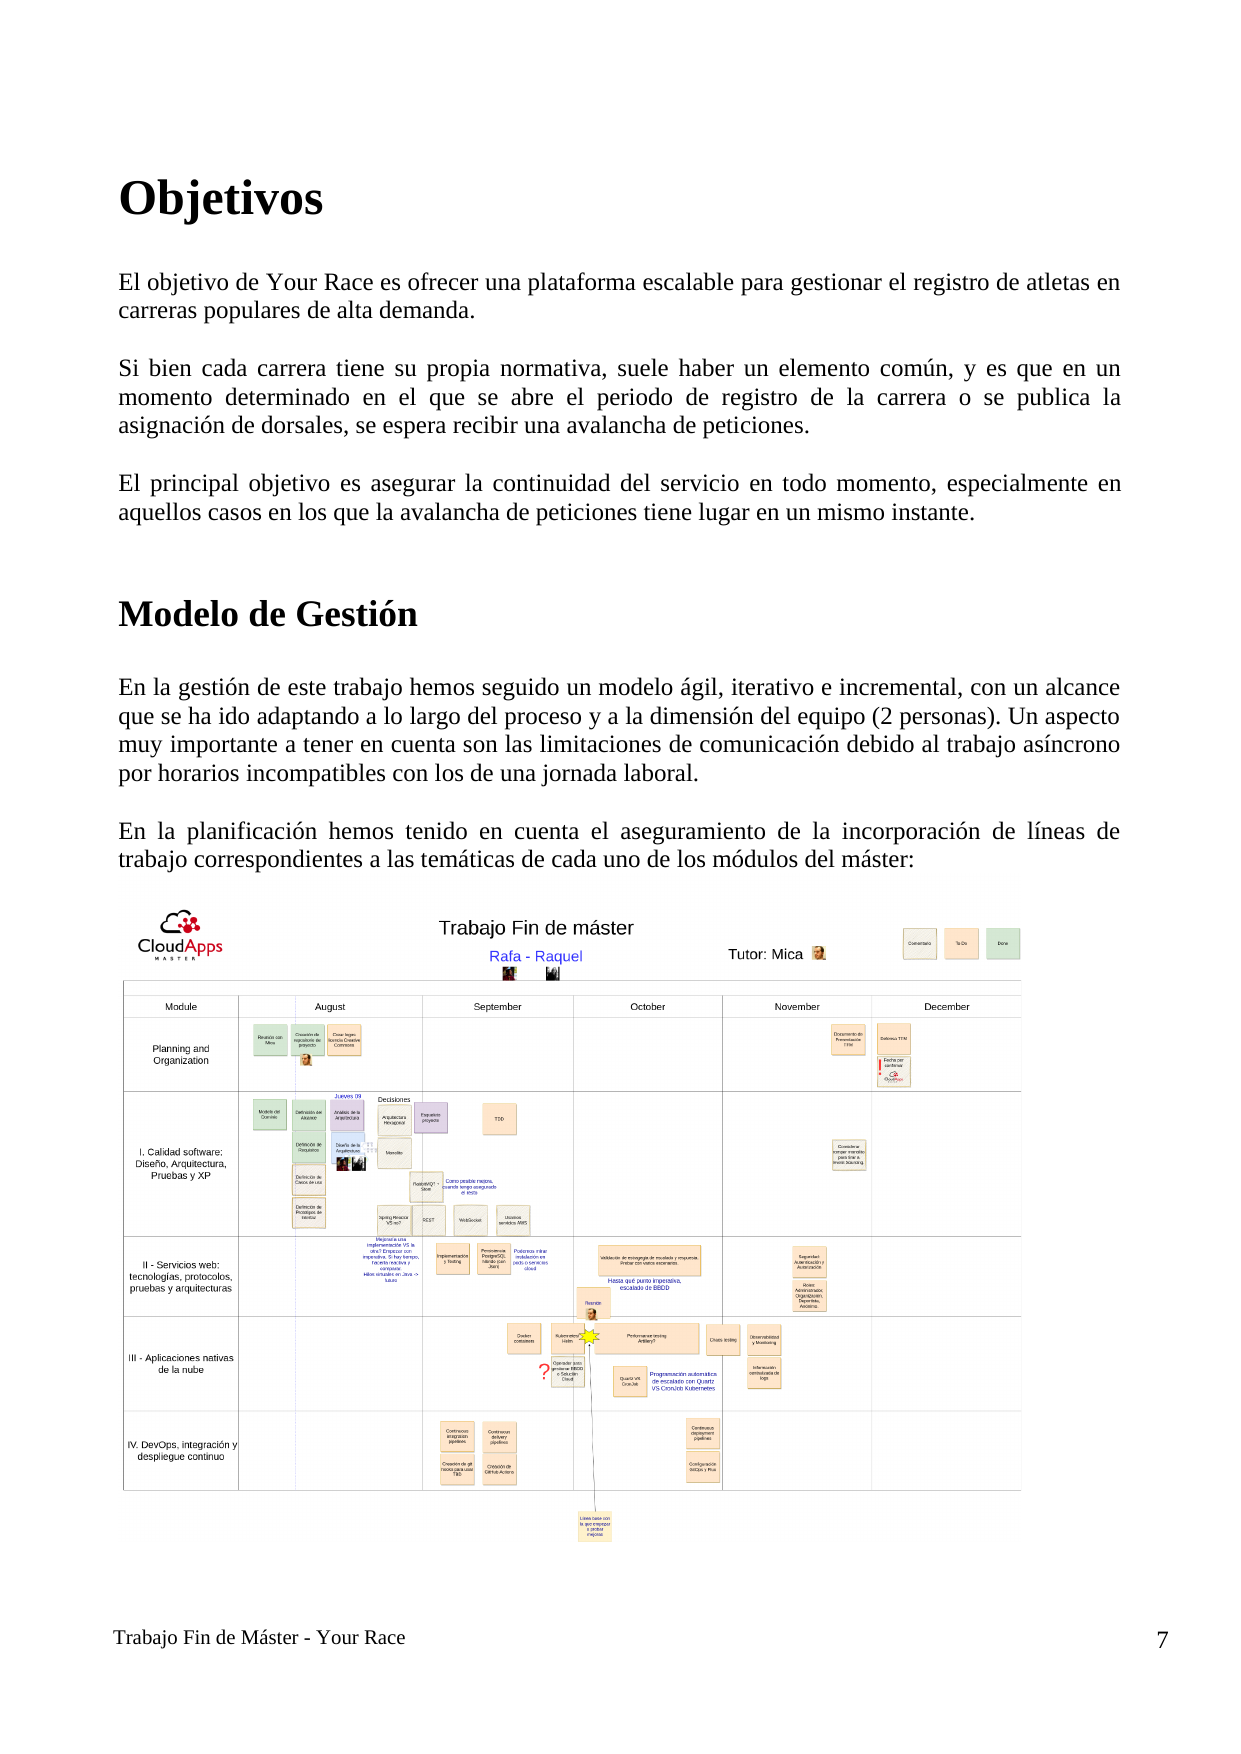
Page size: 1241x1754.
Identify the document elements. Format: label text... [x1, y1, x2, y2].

text En la gestión de este trabajo hemos seguido un modelo ágil, iterativo e incremental, con un alcance que se ha ido adaptando a lo largo del proceso y a la dimensión del equipo (2 personas). Un aspecto muy importante a tener en cuenta son las limitaciones de comunicación debido al trabajo asíncrono por horarios incompatibles con los de una jornada laboral. [118, 672, 1122, 787]
text Si bien cada carrera tiene su propia normativa, suele haber un elemento común, y es que en un momento determinado en el que se abre el periodo de registro de la carrera o se publica la asignación de dorsales, se espera recibir una avalancha de peticiones. [118, 353, 1122, 439]
text En la planificación hemos tenido en cuenta el aseguramiento de la incorporación de líneas de trabajo correspondientes a las temáticas de cada uno de los módulos del máster: [118, 816, 1122, 873]
text El principal objetivo es asegurar la continuidad del servicio en todo momento, especialmente en aquellos casos en los que la avalancha de peticiones tiene lugar en un mismo instante. [118, 468, 1122, 526]
picture [118, 873, 1022, 1542]
subtitle Modelo de Gestión [118, 592, 1122, 635]
text El objetivo de Your Race es ofrecer una plataforma escalable para gestionar el registro de atletas en carreras populares de alta demanda. [118, 267, 1122, 324]
subtitle Objetivos [118, 168, 1122, 226]
